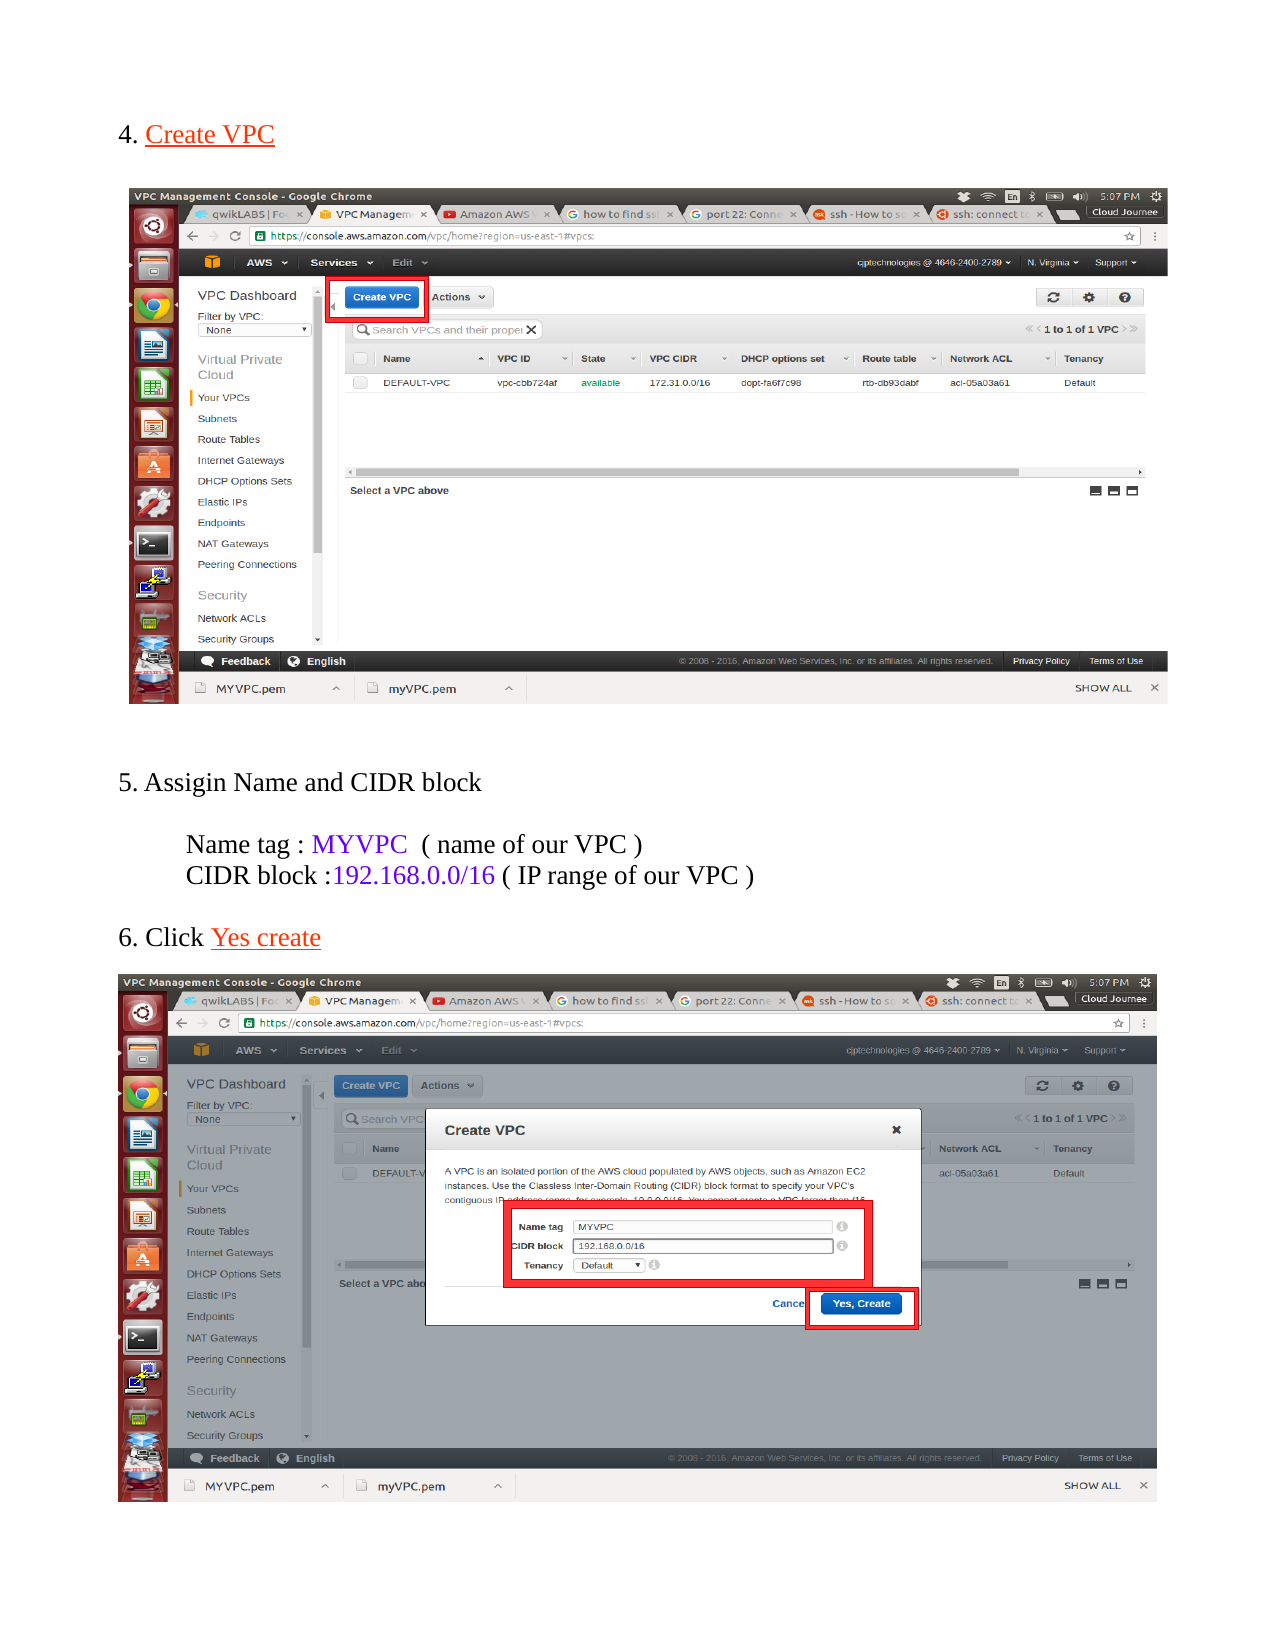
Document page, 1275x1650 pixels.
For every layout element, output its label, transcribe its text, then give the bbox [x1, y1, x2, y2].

picture [118, 974, 1157, 1502]
text Name tag : MYVPC ( name of our VPC ) [118, 828, 1157, 859]
picture [129, 188, 1168, 704]
text CIDR block :192.168.0.0/16 ( IP range of our VPC ) [118, 859, 1157, 890]
text 6. Click Yes create [118, 921, 1157, 953]
text 5. Assigin Name and CIDR block [118, 766, 1157, 797]
text 4. Create VPC [118, 118, 1157, 149]
